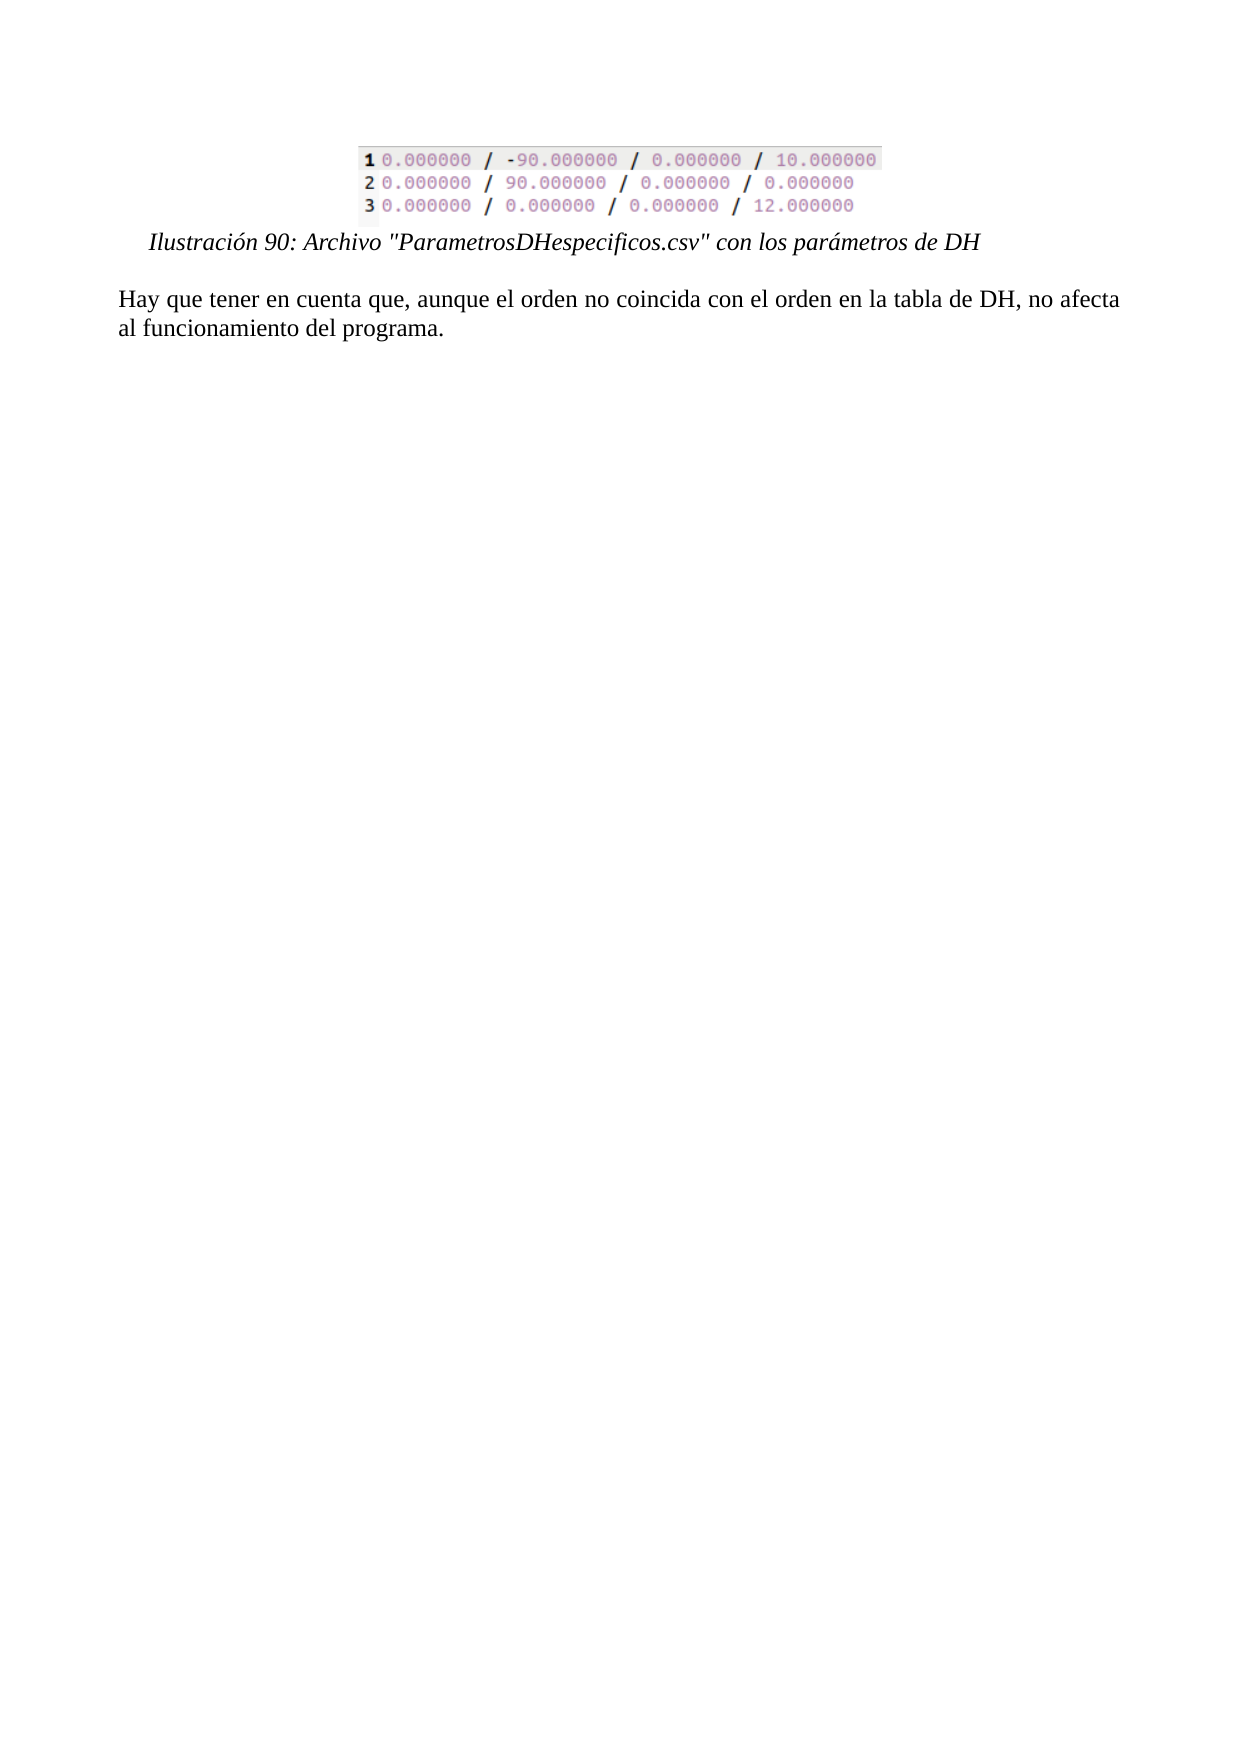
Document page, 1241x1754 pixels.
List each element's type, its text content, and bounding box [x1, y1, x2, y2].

picture [358, 146, 882, 227]
text Ilustración 90: Archivo "ParametrosDHespecificos.csv" con los parámetros de DH [148, 159, 1092, 256]
text Hay que tener en cuenta que, aunque el orden no coincida con el orden en la tabla de DH, no afecta al funcionamiento del programa. [118, 284, 1122, 342]
